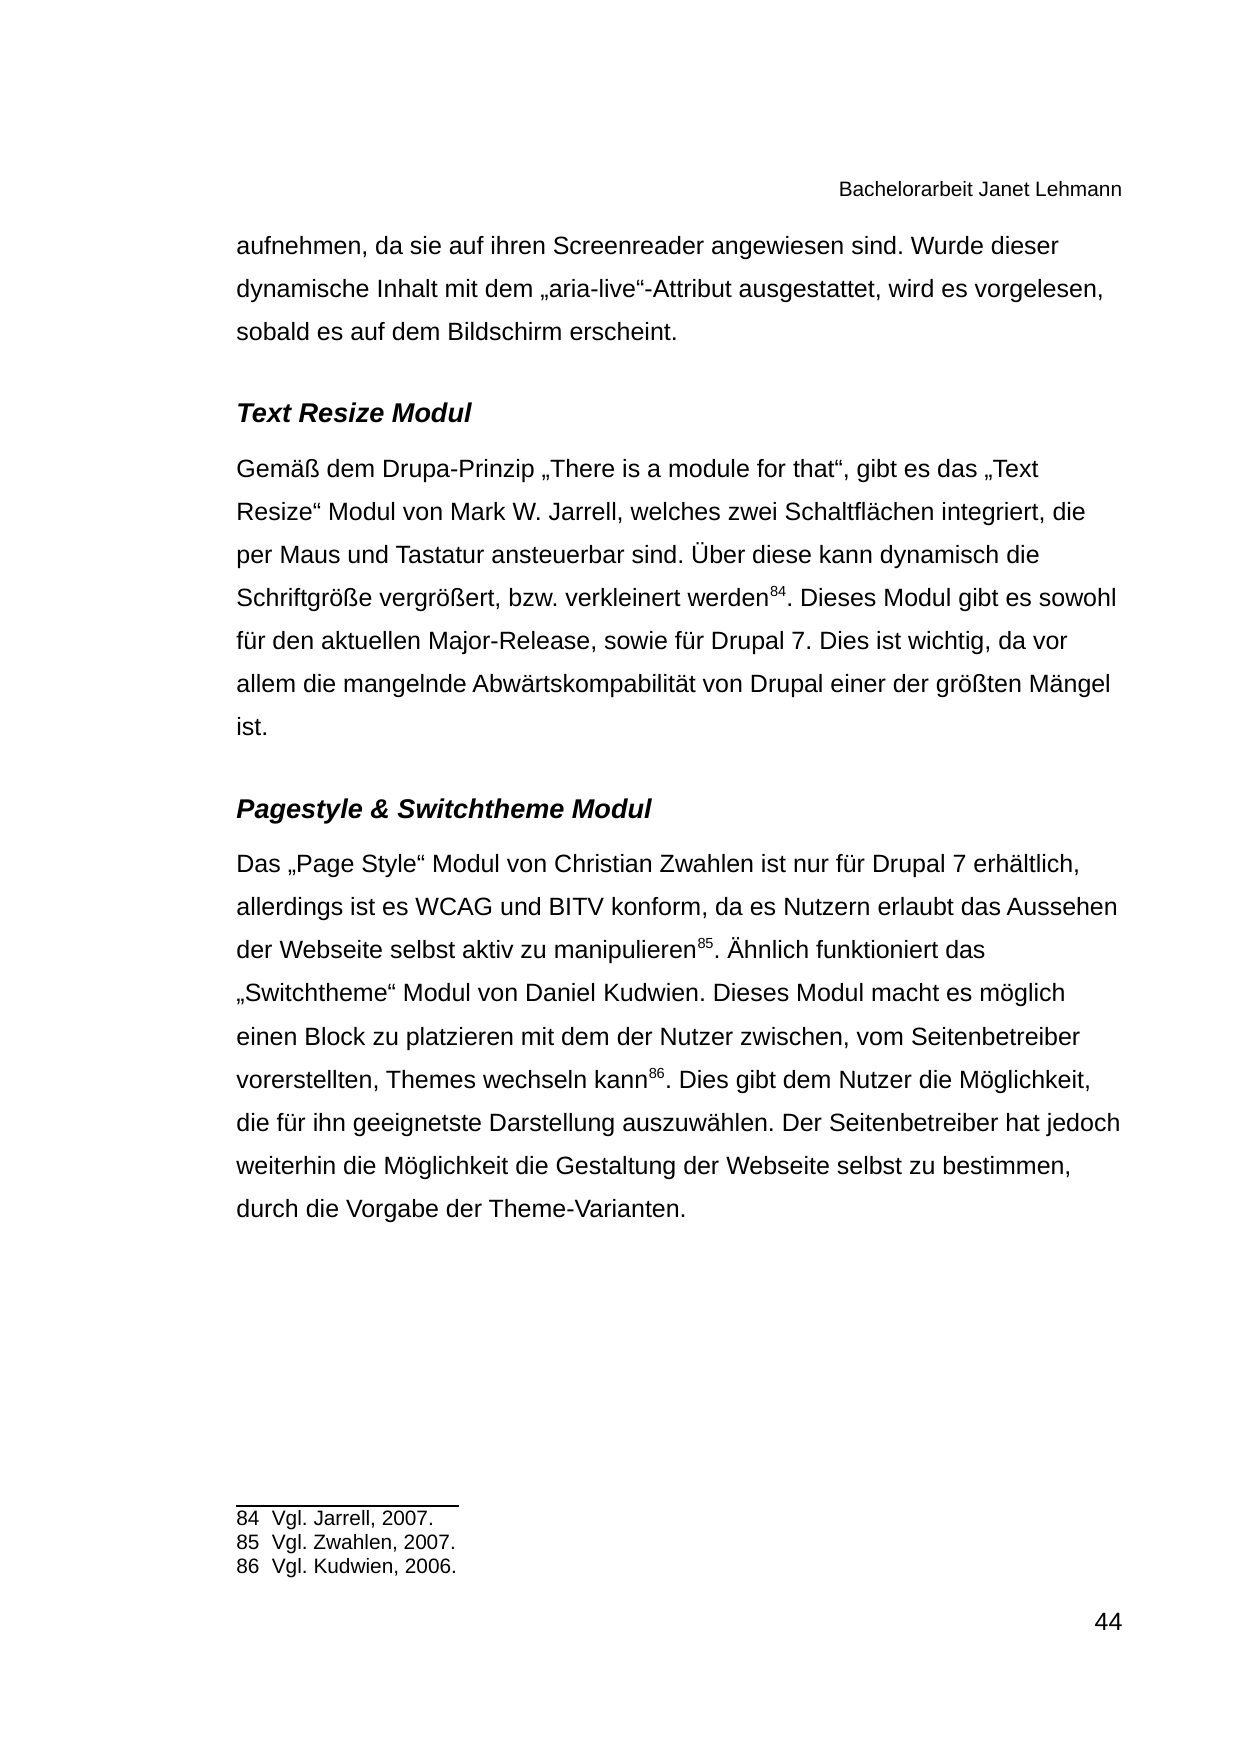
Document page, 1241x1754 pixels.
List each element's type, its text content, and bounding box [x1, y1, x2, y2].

text Das „Page Style“ Modul von Christian Zwahlen ist nur für Drupal 7 erhältlich, allerdings ist es WCAG und BITV konform, da es Nutzern erlaubt das Aussehen der Webseite selbst aktiv zu manipulieren. Ähnlich funktioniert das „Switchtheme“ Modul von Daniel Kudwien. Dieses Modul macht es möglich einen Block zu platzieren mit dem der Nutzer zwischen, vom Seitenbetreiber vorerstellten, Themes wechseln kann. Dies gibt dem Nutzer die Möglichkeit, die für ihn geeignetste Darstellung auszuwählen. Der Seitenbetreiber hat jedoch weiterhin die Möglichkeit die Gestaltung der Webseite selbst zu bestimmen, durch die Vorgabe der Theme-Varianten. [236, 849, 1122, 1223]
text Gemäß dem Drupa-Prinzip „There is a module for that“, gibt es das „Text Resize“ Modul von Mark W. Jarrell, welches zwei Schaltflächen integriert, die per Maus und Tastatur ansteuerbar sind. Über diese kann dynamisch die Schriftgröße vergrößert, bzw. verkleinert werden. Dieses Modul gibt es sowohl für den aktuellen Major-Release, sowie für Drupal 7. Dies ist wichtig, da vor allem die mangelnde Abwärtskompabilität von Drupal einer der größten Mängel ist. [236, 453, 1122, 741]
text aufnehmen, da sie auf ihren Screenreader angewiesen sind. Wurde dieser dynamische Inhalt mit dem „aria-live“-Attribut ausgestattet, wird es vorgelesen, sobald es auf dem Bildschirm erscheint. [236, 231, 1122, 346]
text Vgl. Kudwien, 2006. [236, 1554, 1122, 1578]
text Vgl. Zwahlen, 2007. [236, 1530, 1122, 1554]
subtitle Text Resize Modul [236, 397, 1122, 429]
subtitle Pagestyle & Switchtheme Modul [236, 793, 1122, 824]
text Vgl. Jarrell, 2007. [236, 1506, 1122, 1530]
